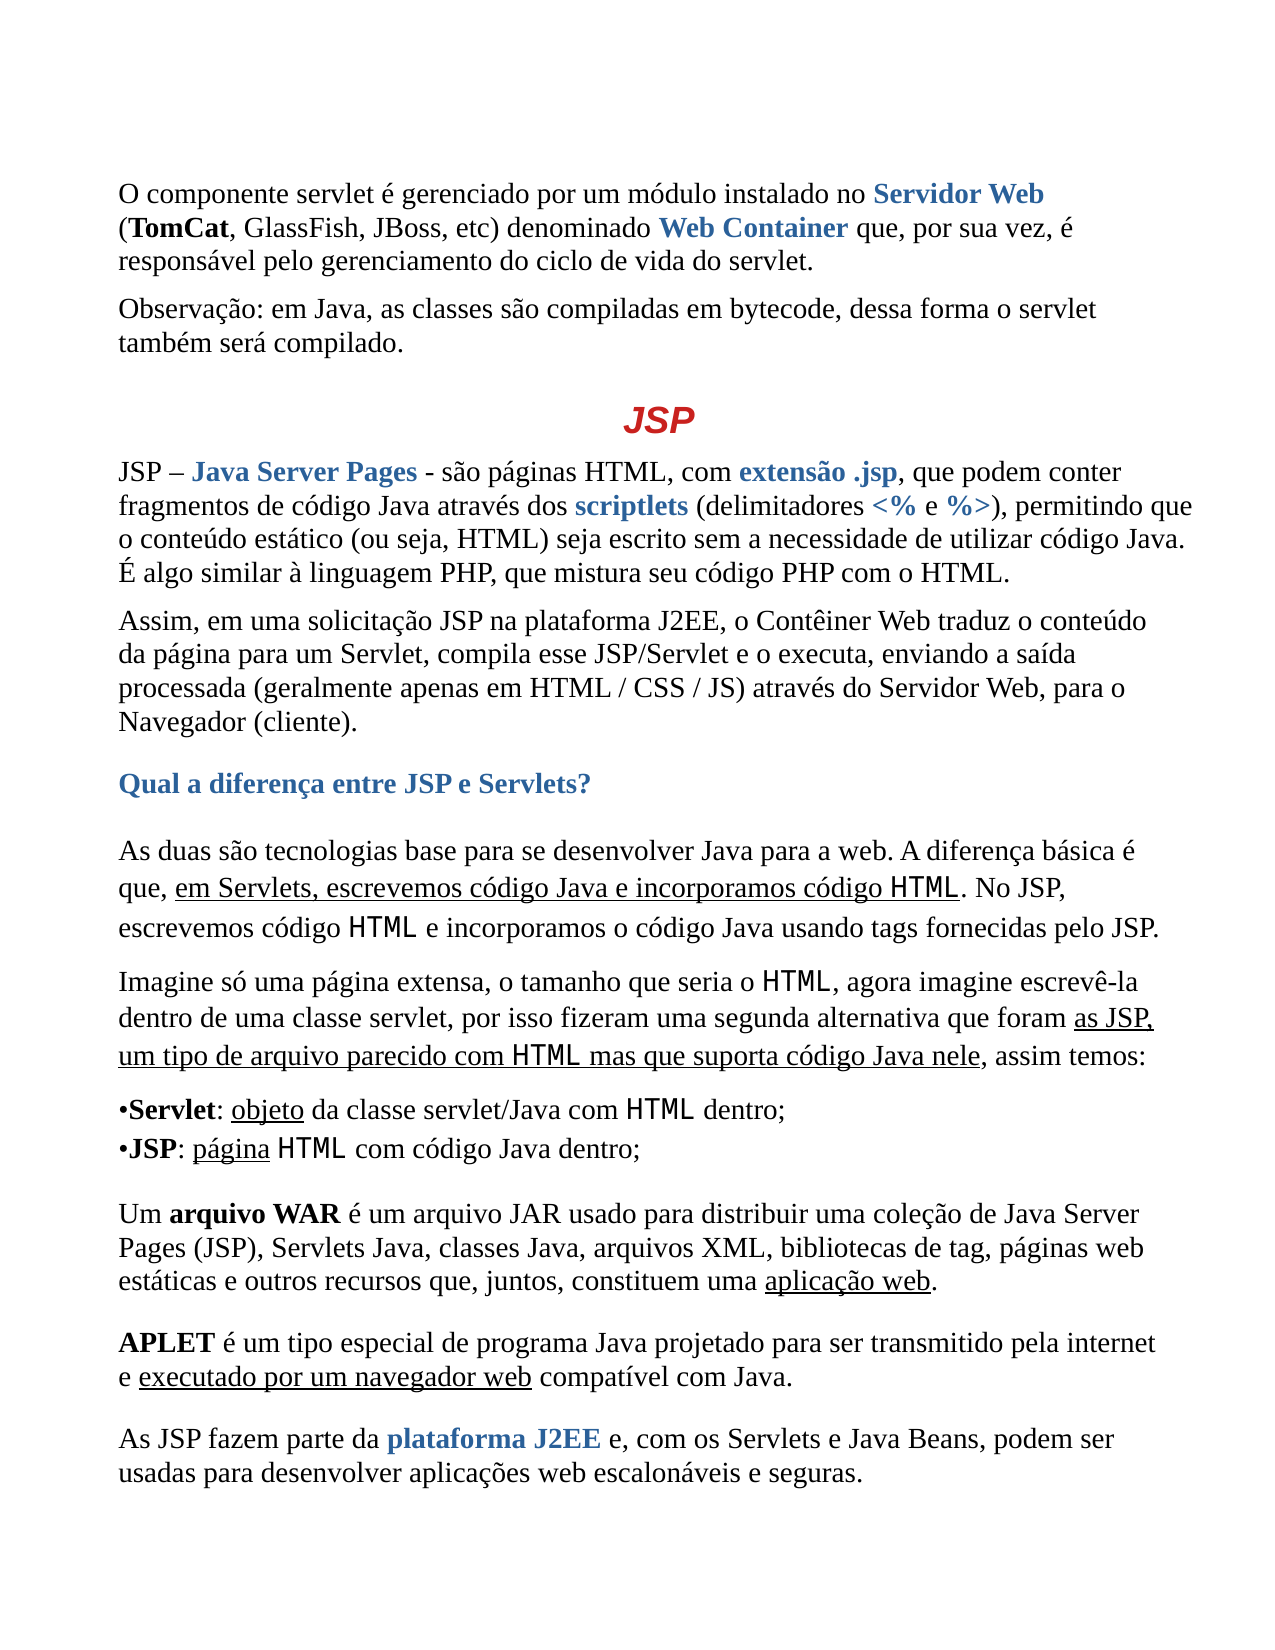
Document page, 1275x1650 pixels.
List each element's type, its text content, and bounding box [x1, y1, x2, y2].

subtitle JSP [118, 398, 1157, 442]
text JSP – Java Server Pages - são páginas HTML, com extensão .jsp, que podem conter fragmentos de código Java através dos scriptlets (delimitadores <% e %>), permitindo que o conteúdo estático (ou seja, HTML) seja escrito sem a necessidade de utilizar código Java. É algo similar à linguagem PHP, que mistura seu código PHP com o HTML. [118, 454, 1198, 588]
list JSP: página HTML com código Java dentro; [118, 1128, 1157, 1196]
text Um arquivo WAR é um arquivo JAR usado para distribuir uma coleção de Java Server Pages (JSP), Servlets Java, classes Java, arquivos XML, bibliotecas de tag, páginas web estáticas e outros recursos que, juntos, constituem uma aplicação web. [118, 1196, 1157, 1297]
text Qual a diferença entre JSP e Servlets? [118, 766, 1157, 799]
text APLET é um tipo especial de programa Java projetado para ser transmitido pela internet e executado por um navegador web compatível com Java. [118, 1326, 1157, 1393]
text Imagine só uma página extensa, o tamanho que seria o HTML, agora imagine escrevê-la dentro de uma classe servlet, por isso fizeram uma segunda alternativa que foram as JSP, um tipo de arquivo parecido com HTML mas que suporta código Java nele, assim temos: [118, 961, 1157, 1073]
text As duas são tecnologias base para se desenvolver Java para a web. A diferença básica é que, em Servlets, escrevemos código Java e incorporamos código HTML. No JSP, escrevemos código HTML e incorporamos o código Java usando tags fornecidas pelo JSP. [118, 833, 1169, 946]
text As JSP fazem parte da plataforma J2EE e, com os Servlets e Java Beans, podem ser usadas para desenvolver aplicações web escalonáveis e seguras. [118, 1421, 1157, 1488]
text Assim, em uma solicitação JSP na plataforma J2EE, o Contêiner Web traduz o conteúdo da página para um Servlet, compila esse JSP/Servlet e o executa, enviando a saída processada (geralmente apenas em HTML / CSS / JS) através do Servidor Web, para o Navegador (cliente). [118, 603, 1157, 737]
list Servlet: objeto da classe servlet/Java com HTML dentro; [118, 1088, 1157, 1128]
text Observação: em Java, as classes são compiladas em bytecode, dessa forma o servlet também será compilado. [118, 292, 1157, 359]
text O componente servlet é gerenciado por um módulo instalado no Servidor Web (TomCat, GlassFish, JBoss, etc) denominado Web Container que, por sua vez, é responsável pelo gerenciamento do ciclo de vida do servlet. [118, 176, 1157, 277]
